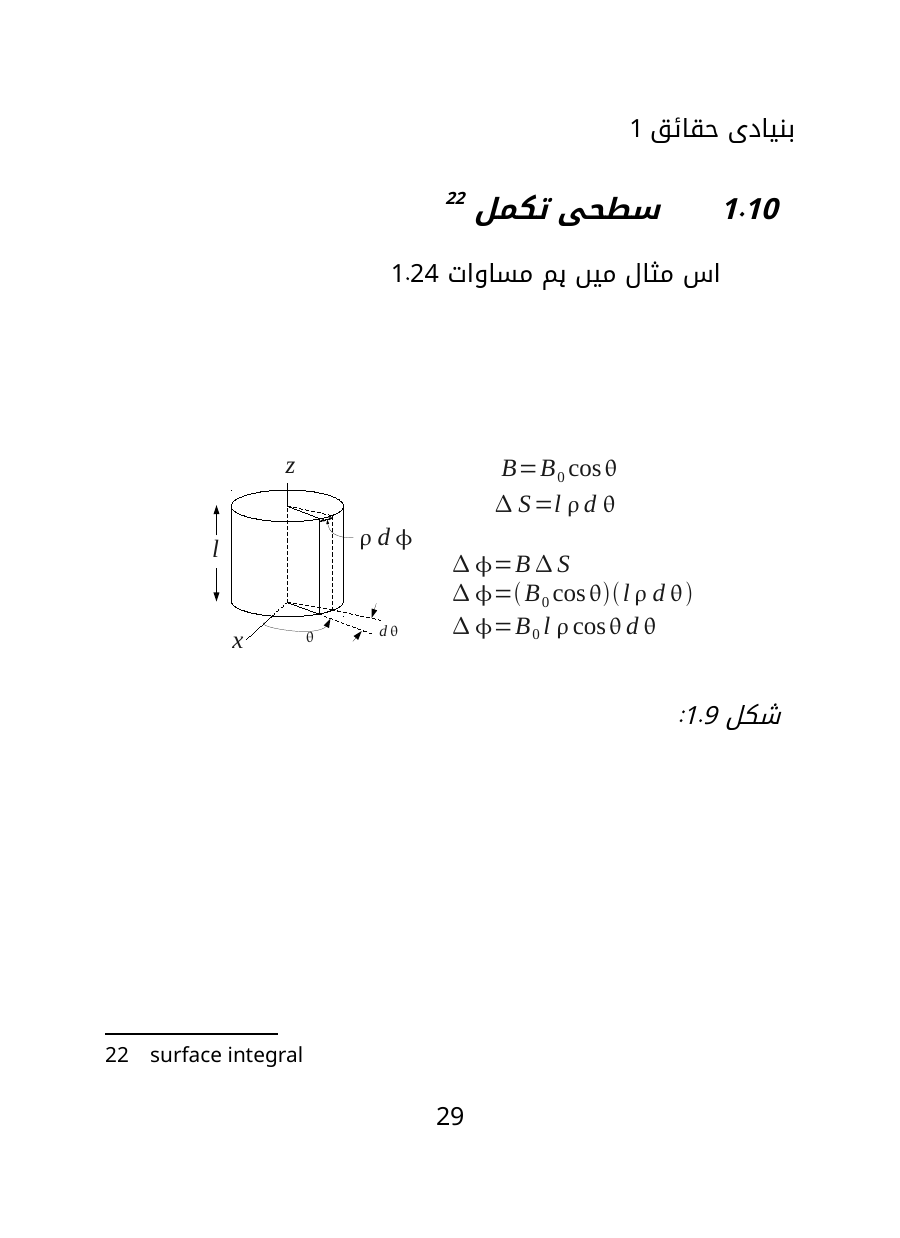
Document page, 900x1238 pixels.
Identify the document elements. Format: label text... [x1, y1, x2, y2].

text شکل 1.9: [120, 416, 780, 740]
text اس مثال میں ہم مساوات 1.24 [105, 250, 795, 298]
list surface integral [105, 1040, 795, 1068]
subtitle سطحی تکمل [105, 182, 720, 238]
